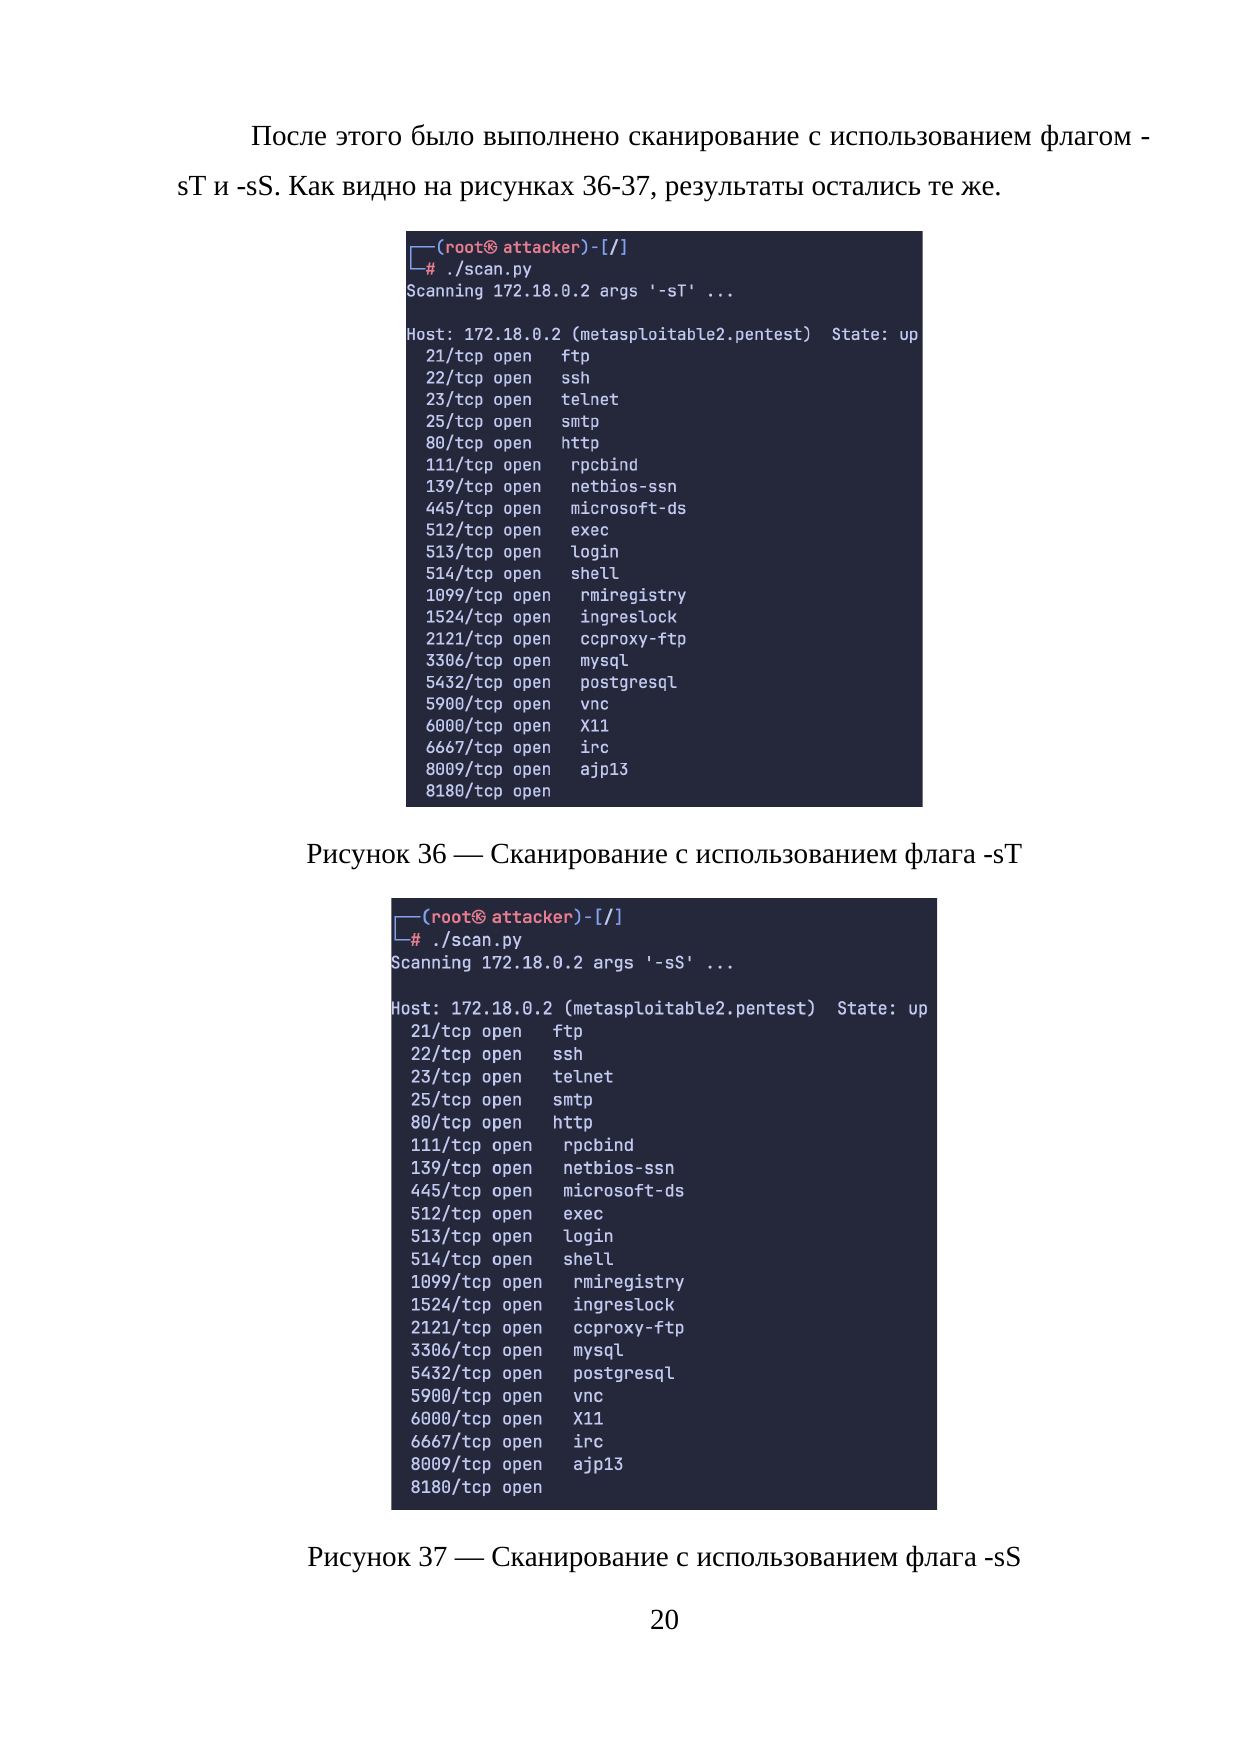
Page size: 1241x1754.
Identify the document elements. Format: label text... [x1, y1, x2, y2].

text Рисунок 37 — Сканирование с использованием флага -sS [177, 898, 1152, 1573]
picture [406, 231, 923, 807]
text Рисунок 36 — Сканирование с использованием флага -sT [177, 231, 1152, 869]
picture [391, 898, 938, 1510]
text После этого было выполнено сканирование с использованием флагом -sT и -sS. Как видно на рисунках 36-37, результаты остались те же. [177, 118, 1152, 202]
